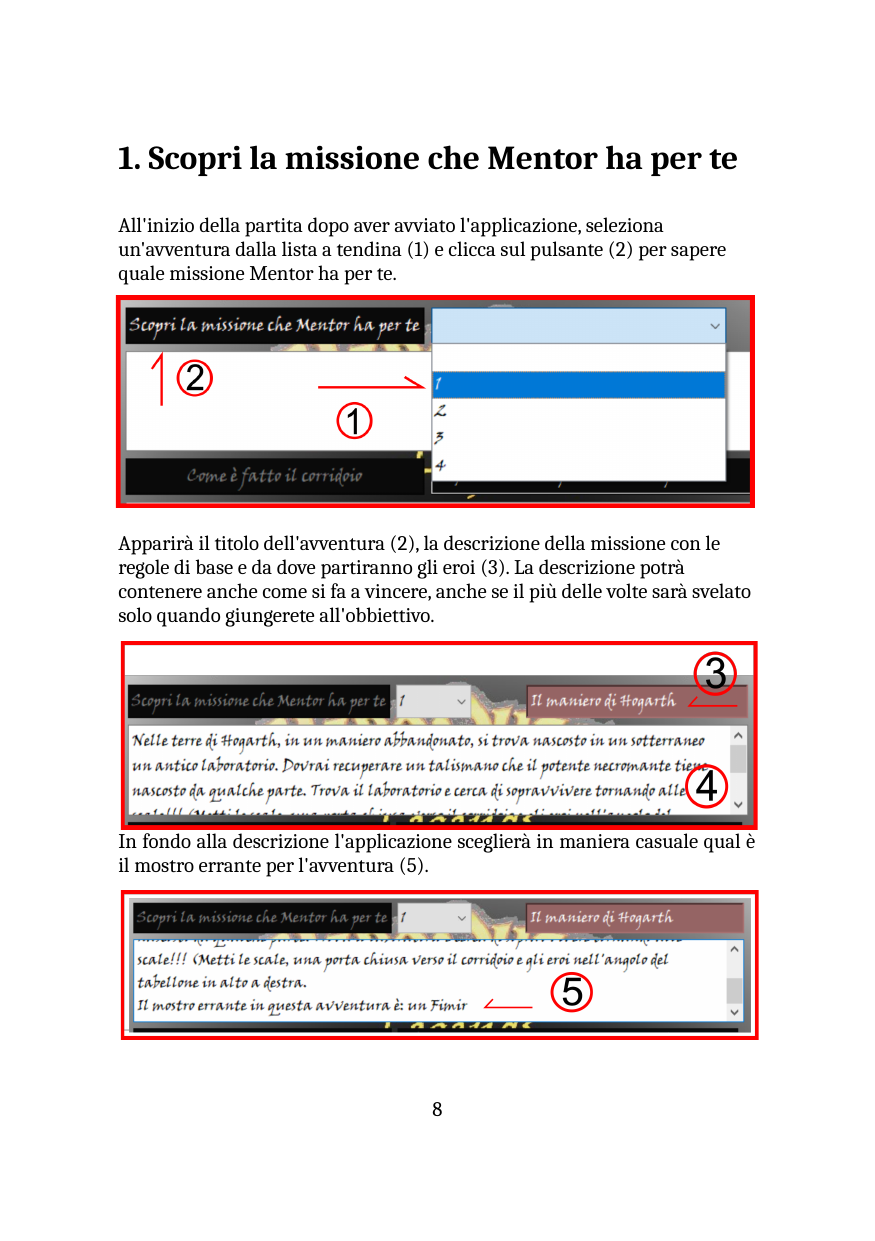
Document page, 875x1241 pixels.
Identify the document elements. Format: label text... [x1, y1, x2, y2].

subtitle 1. Scopri la missione che Mentor ha per te [118, 139, 756, 177]
text In fondo alla descrizione l'applicazione sceglierà in maniera casuale qual è il mostro errante per l'avventura (5). [118, 627, 756, 878]
picture [115, 295, 755, 508]
text All'inizio della partita dopo aver avviato l'applicazione, seleziona un'avventura dalla lista a tendina (1) e clicca sul pulsante (2) per sapere quale missione Mentor ha per te. [118, 214, 756, 286]
picture [120, 890, 759, 1040]
text Apparirà il titolo dell'avventura (2), la descrizione della missione con le regole di base e da dove partiranno gli eroi (3). La descrizione potrà contenere anche come si fa a vincere, anche se il più delle volte sarà svelato solo quando giungerete all'obbiettivo. [118, 531, 756, 627]
picture [120, 641, 758, 830]
